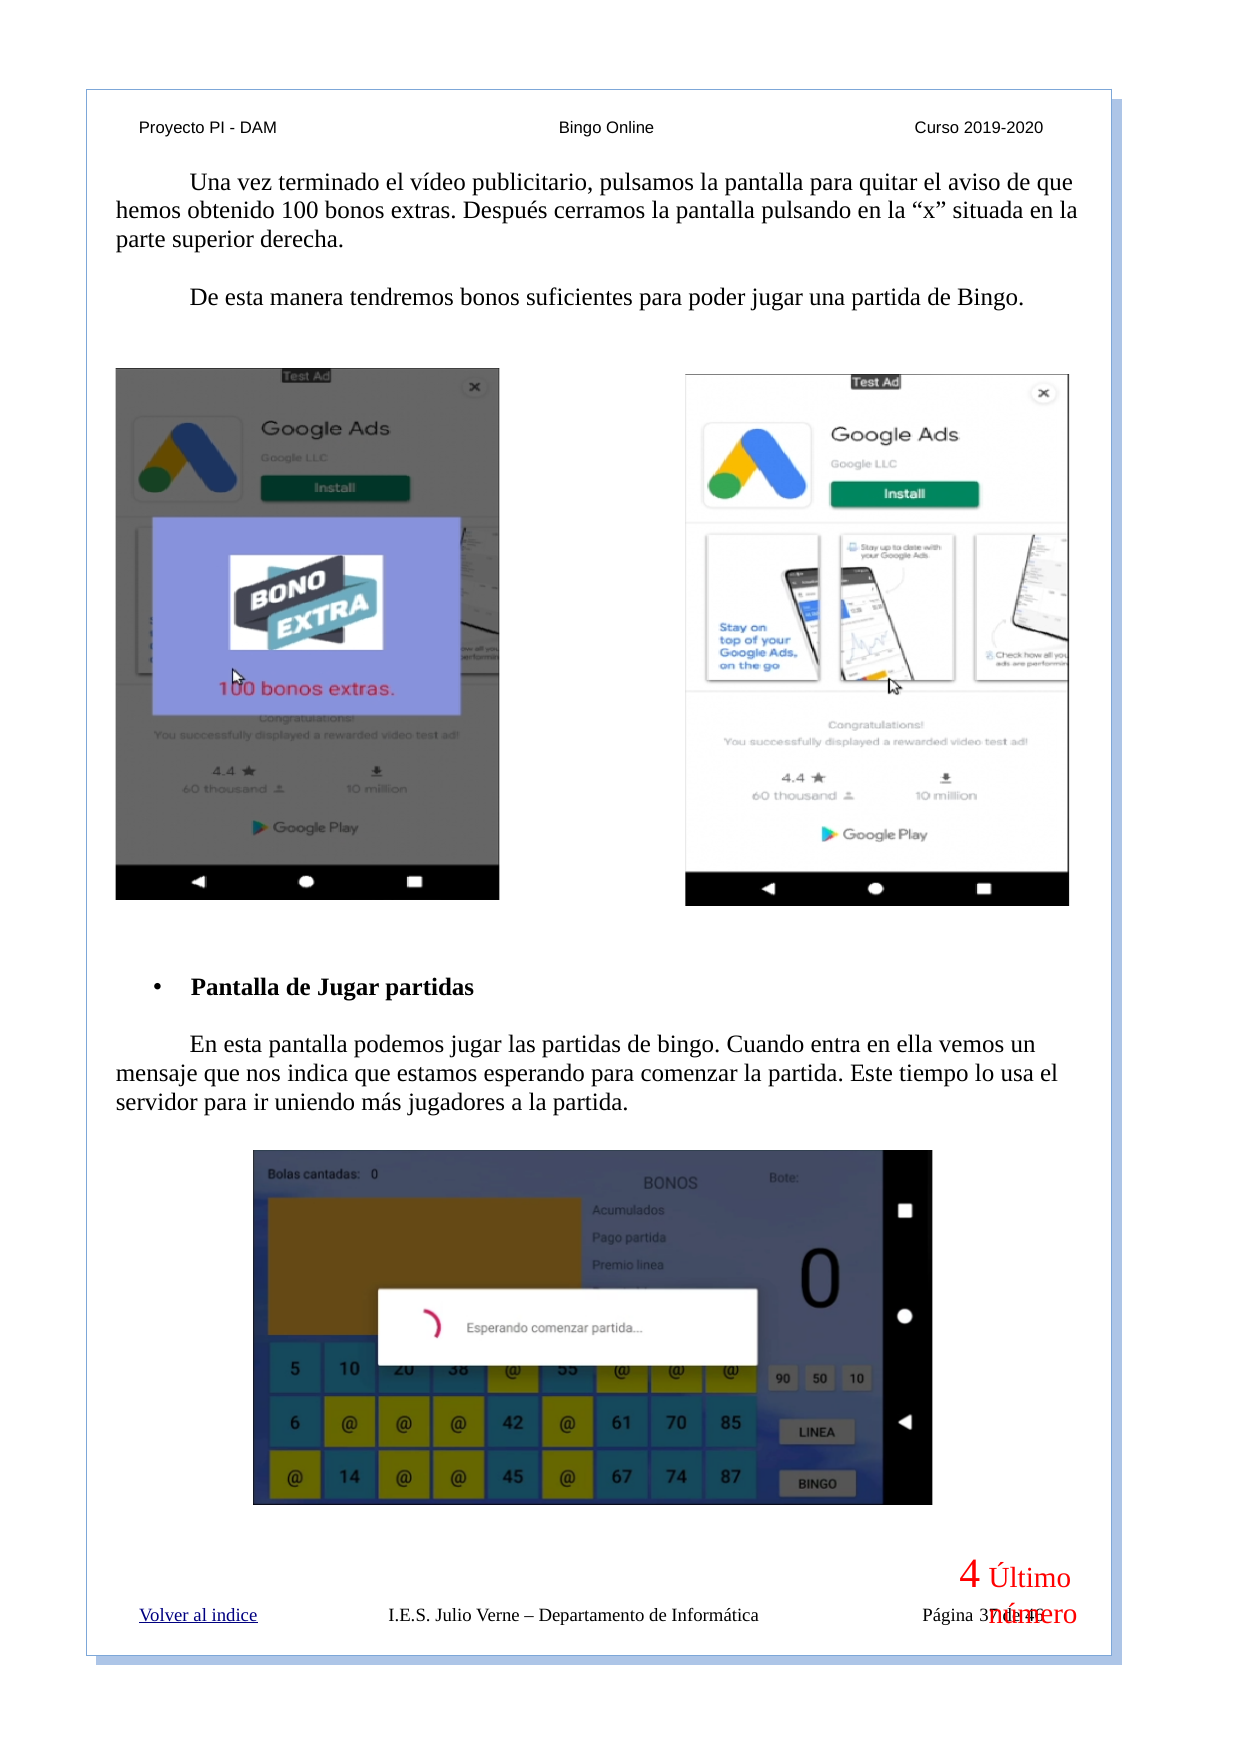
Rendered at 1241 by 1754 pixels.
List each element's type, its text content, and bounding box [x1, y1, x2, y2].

text Una vez terminado el vídeo publicitario, pulsamos la pantalla para quitar el aviso de que hemos obtenido 100 bonos extras. Después cerramos la pantalla pulsando en la “x” situada en la parte superior derecha. [116, 167, 1082, 253]
picture [115, 368, 500, 900]
picture [685, 374, 1070, 906]
list Pantalla de Jugar partidas [153, 972, 1082, 1001]
text En esta pantalla podemos jugar las partidas de bingo. Cuando entra en ella vemos un mensaje que nos indica que estamos esperando para comenzar la partida. Este tiempo lo usa el servidor para ir uniendo más jugadores a la partida. [116, 1029, 1082, 1116]
picture [253, 1150, 933, 1505]
text De esta manera tendremos bonos suficientes para poder jugar una partida de Bingo. [116, 282, 1082, 311]
